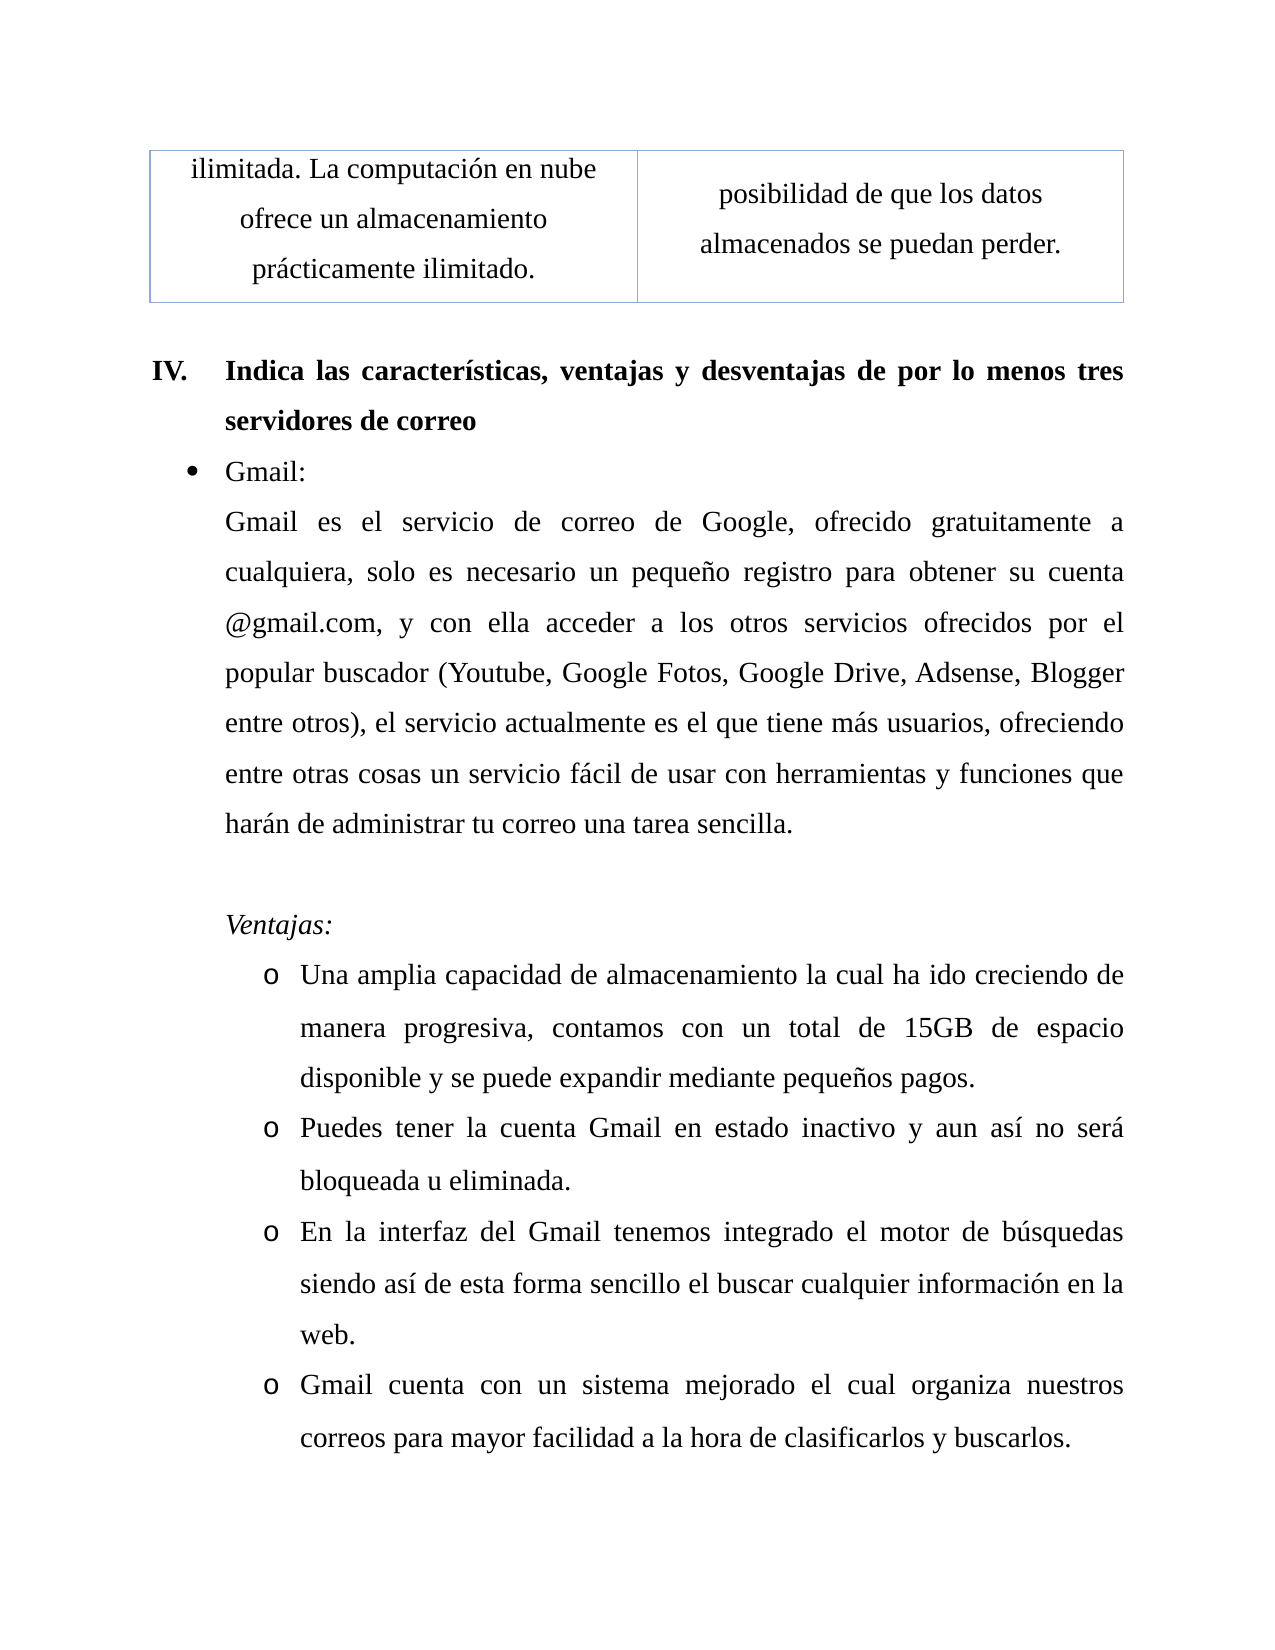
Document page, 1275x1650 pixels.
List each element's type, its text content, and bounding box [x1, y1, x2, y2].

table_cell ilimitada. La computación en nube ofrece un almacenamiento prácticamente ilimitado. [151, 151, 637, 302]
list Gmail cuenta con un sistema mejorado el cual organiza nuestros correos para mayor facilidad a la hora de clasificarlos y buscarlos. [262, 1367, 1125, 1453]
table_cell posibilidad de que los datos almacenados se puedan perder. [638, 151, 1123, 302]
list Puedes tener la cuenta Gmail en estado inactivo y aun así no será bloqueada u eliminada. [262, 1111, 1125, 1197]
list Gmail: [187, 454, 1125, 487]
list Indica las características, ventajas y desventajas de por lo menos tres servidores de correo [187, 353, 1125, 437]
list Ventajas: [225, 907, 1125, 940]
list En la interfaz del Gmail tenemos integrado el motor de búsquedas siendo así de esta forma sencillo el buscar cualquier información en la web. [262, 1214, 1125, 1350]
list Gmail es el servicio de correo de Google, ofrecido gratuitamente a cualquiera, solo es necesario un pequeño registro para obtener su cuenta @gmail.com, y con ella acceder a los otros servicios ofrecidos por el popular buscador (Youtube, Google Fotos, Google Drive, Adsense, Blogger entre otros), el servicio actualmente es el que tiene más usuarios, ofreciendo entre otras cosas un servicio fácil de usar con herramientas y funciones que harán de administrar tu correo una tarea sencilla. [225, 504, 1125, 840]
list Una amplia capacidad de almacenamiento la cual ha ido creciendo de manera progresiva, contamos con un total de 15GB de espacio disponible y se puede expandir mediante pequeños pagos. [262, 957, 1125, 1094]
